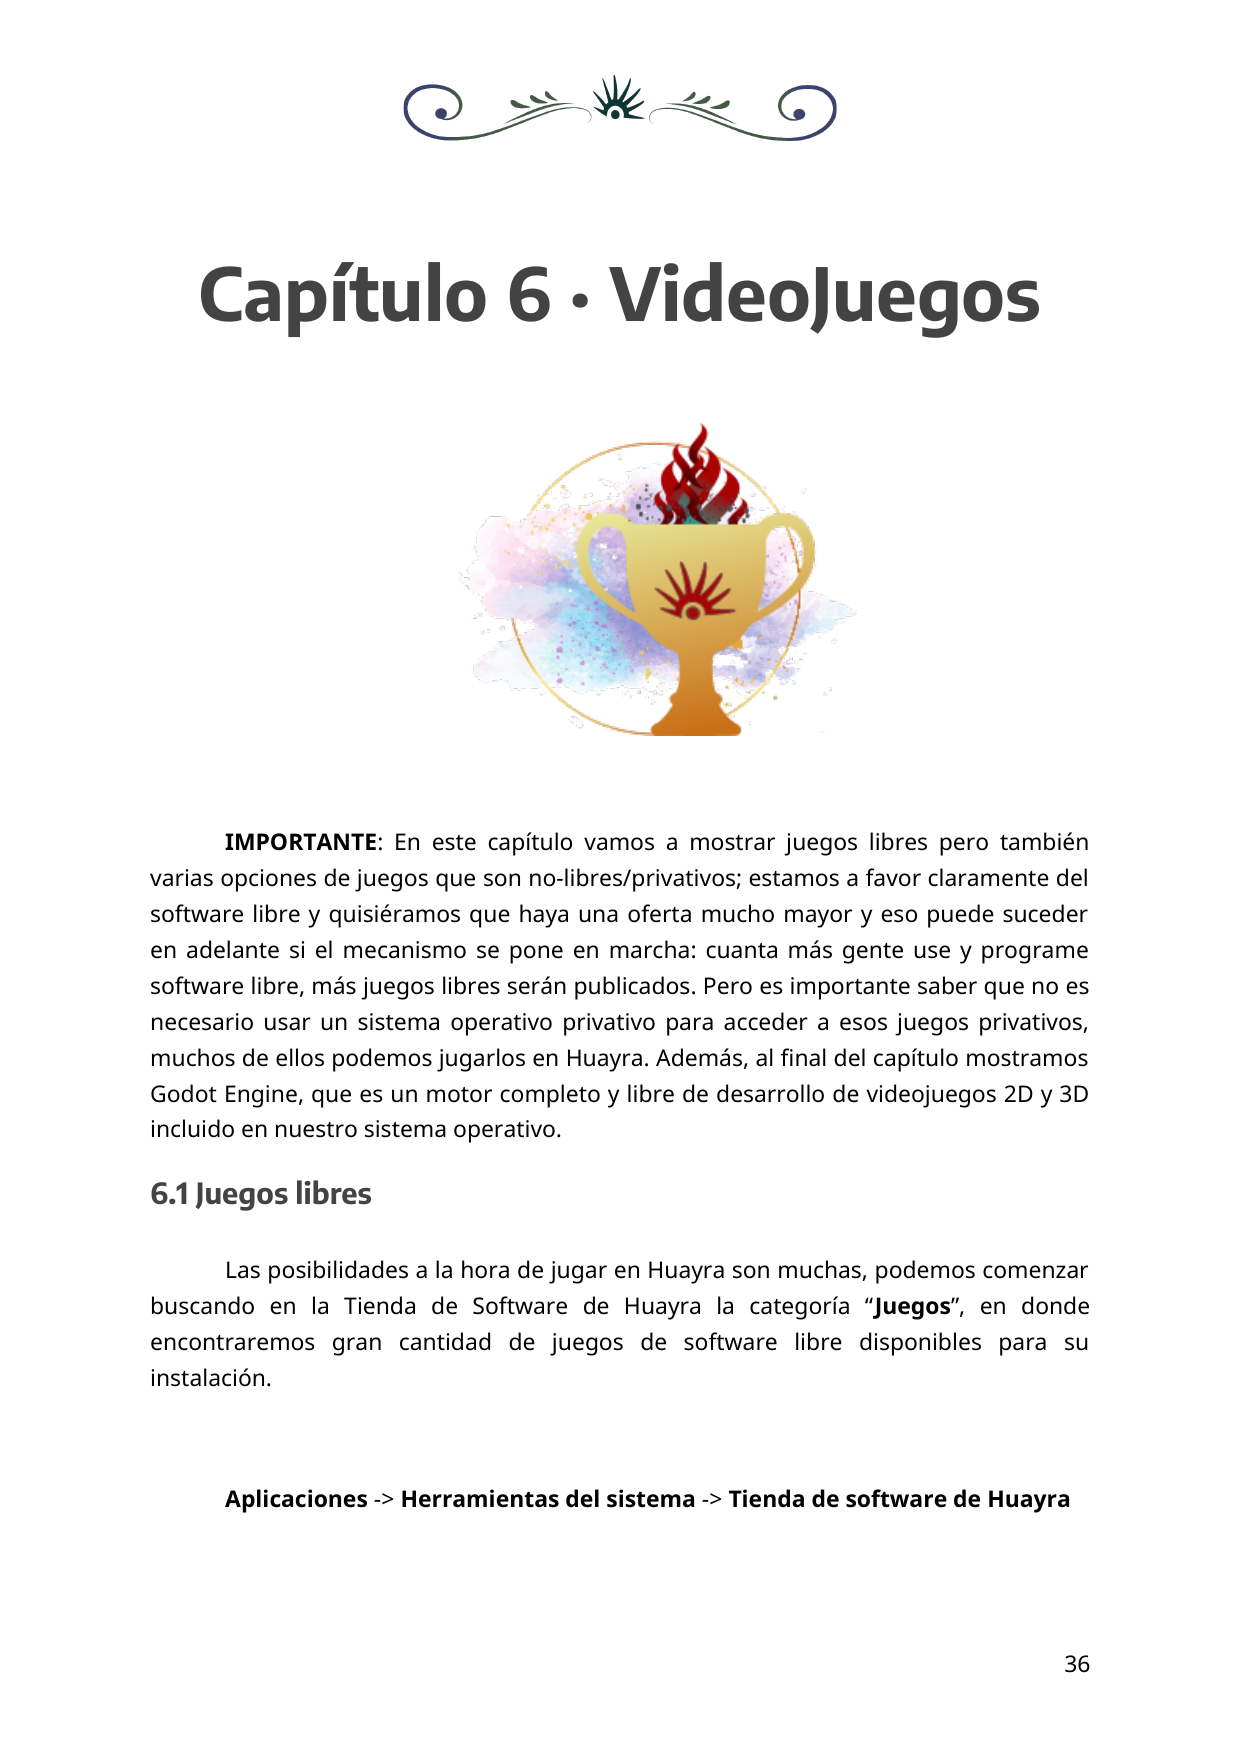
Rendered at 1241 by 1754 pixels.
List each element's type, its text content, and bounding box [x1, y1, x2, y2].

text IMPORTANTE: En este capítulo vamos a mostrar juegos libres pero también varias opciones de juegos que son no-libres/privativos; estamos a favor claramente del software libre y quisiéramos que haya una oferta mucho mayor y eso puede suceder en adelante si el mecanismo se pone en marcha: cuanta más gente use y programe software libre, más juegos libres serán publicados. Pero es importante saber que no es necesario usar un sistema operativo privativo para acceder a esos juegos privativos, muchos de ellos podemos jugarlos en Huayra. Además, al final del capítulo mostramos Godot Engine, que es un motor completo y libre de desarrollo de videojuegos 2D y 3D incluido en nuestro sistema operativo. [150, 826, 1090, 1145]
subtitle Capítulo 6 · VideoJuegos [150, 246, 1090, 337]
picture [403, 75, 837, 141]
picture [458, 423, 857, 736]
text Las posibilidades a la hora de jugar en Huayra son muchas, podemos comenzar buscando en la Tienda de Software de Huayra la categoría “Juegos”, en donde encontraremos gran cantidad de juegos de software libre disponibles para su instalación. [150, 1254, 1090, 1393]
subtitle 6.1 Juegos libres [150, 1174, 1090, 1211]
text Aplicaciones -> Herramientas del sistema -> Tienda de software de Huayra [150, 1483, 1090, 1514]
